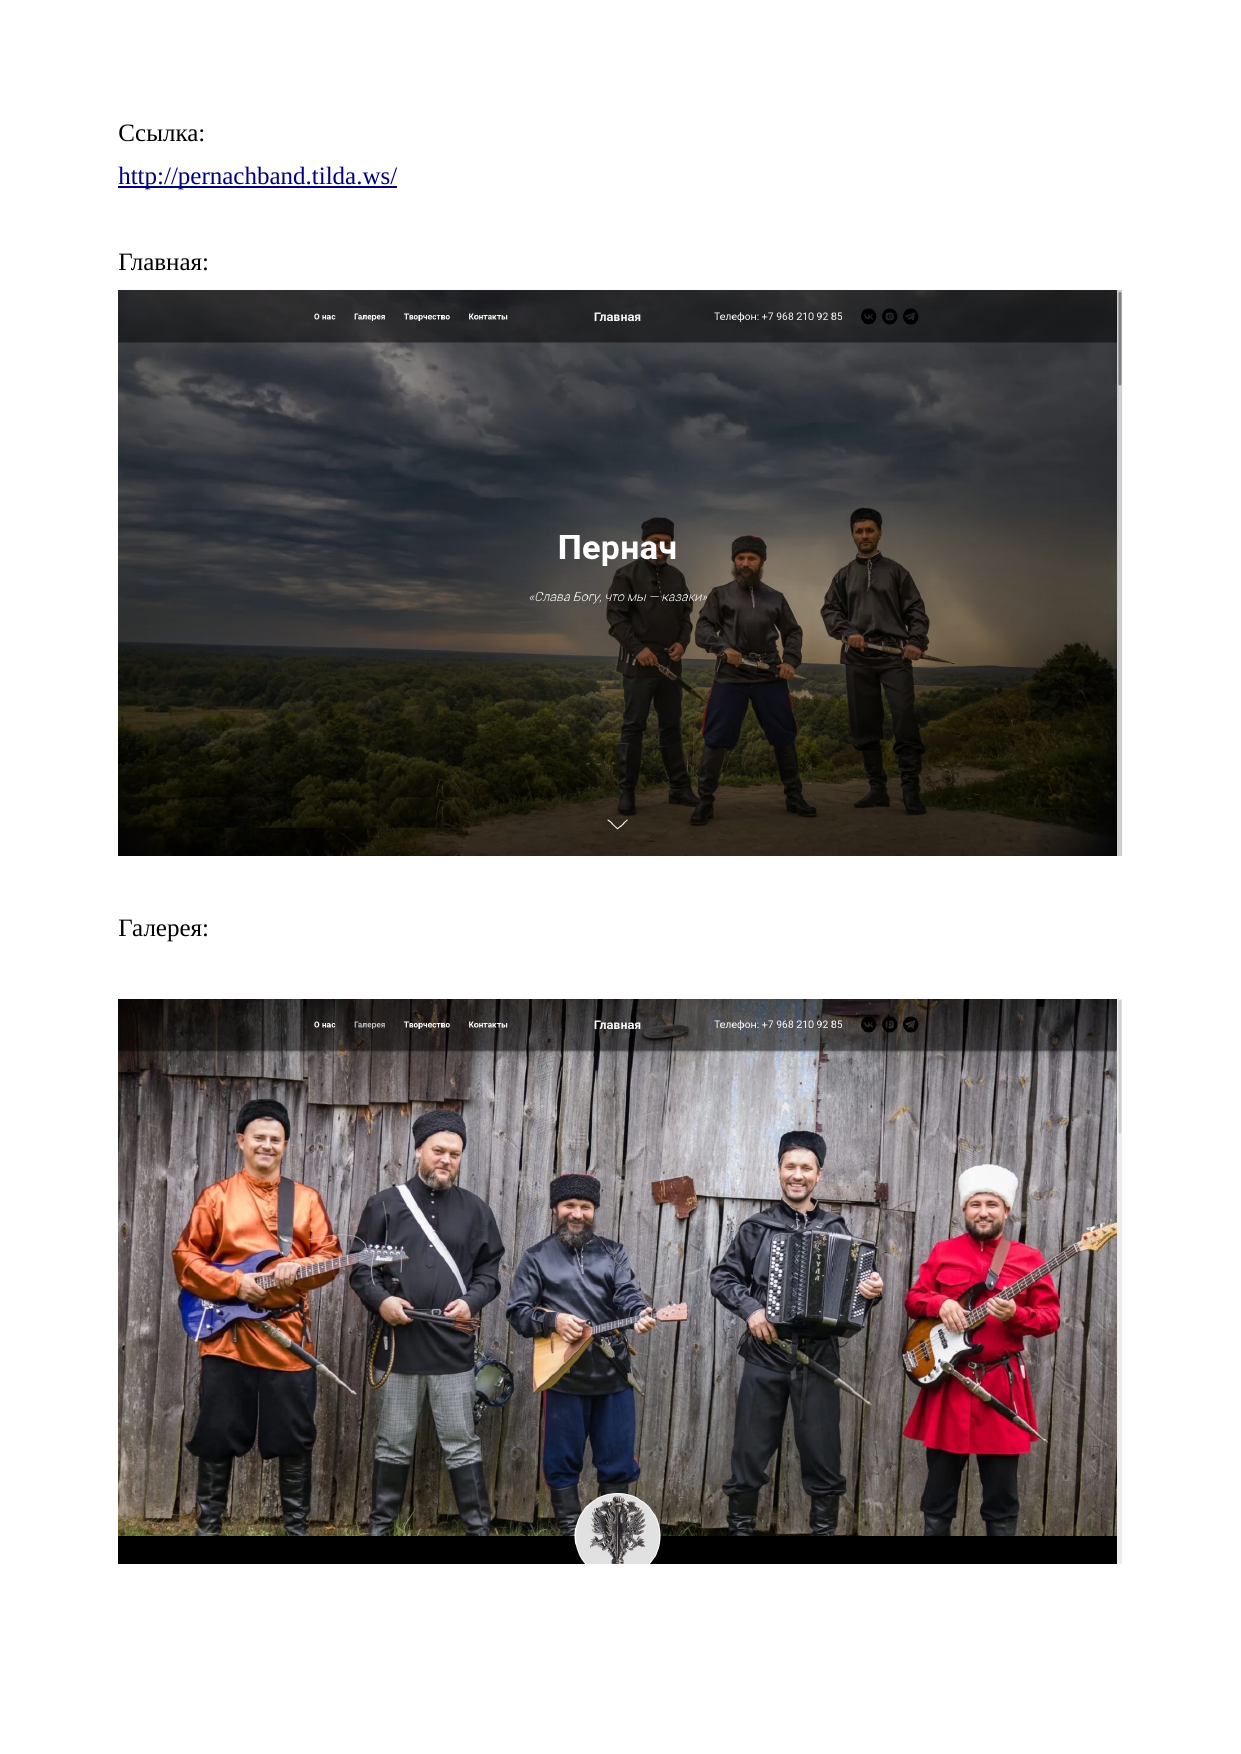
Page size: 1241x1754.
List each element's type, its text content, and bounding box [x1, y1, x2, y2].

text Ссылка: [118, 118, 1122, 147]
picture [118, 999, 1123, 1564]
text Главная: [118, 247, 1122, 276]
text Галерея: [118, 913, 1122, 942]
text http://pernachband.tilda.ws/ [118, 161, 1122, 190]
picture [118, 290, 1123, 856]
